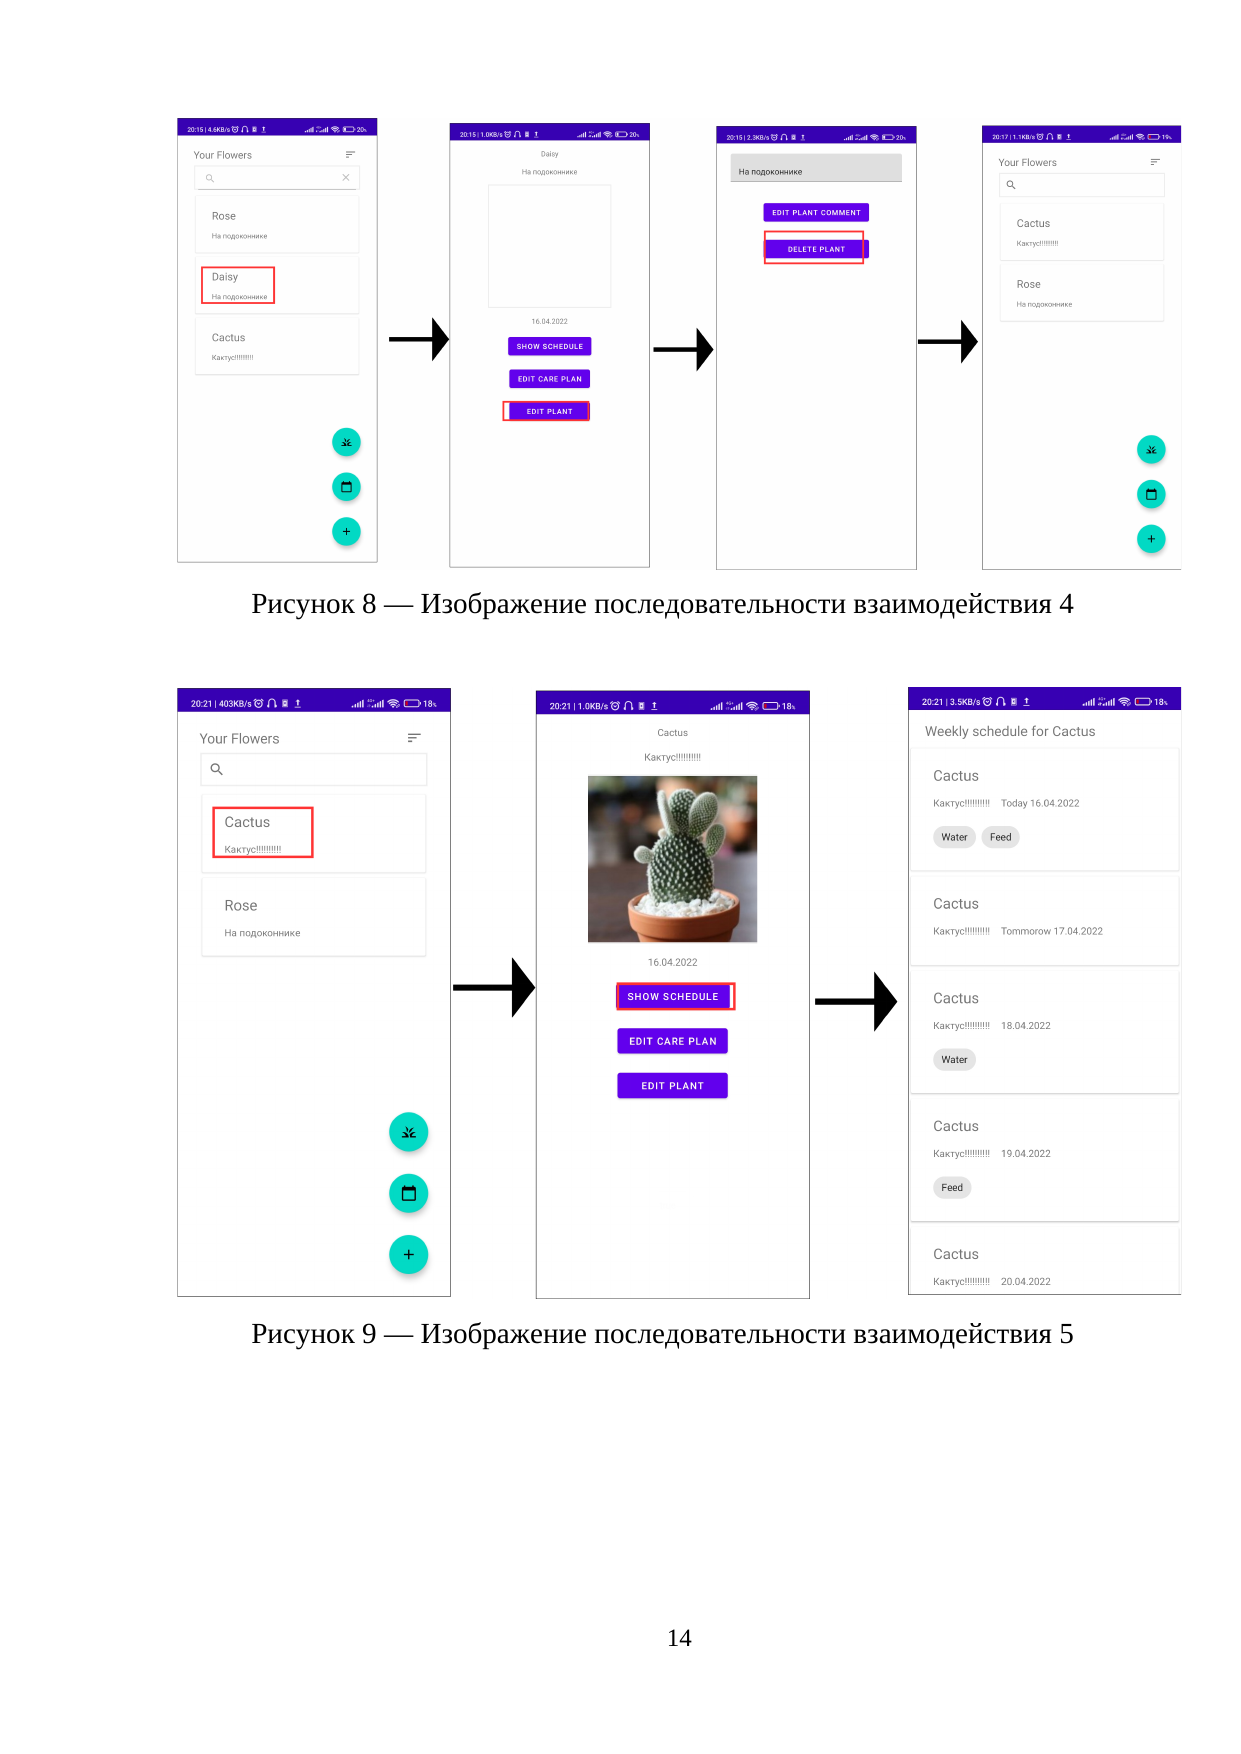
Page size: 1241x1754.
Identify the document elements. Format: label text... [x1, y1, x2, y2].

picture [177, 118, 1182, 570]
text Рисунок 8 — Изображение последовательности взаимодействия 4 [177, 570, 1181, 620]
text Рисунок 9 — Изображение последовательности взаимодействия 5 [177, 1299, 1181, 1349]
picture [177, 687, 1182, 1299]
